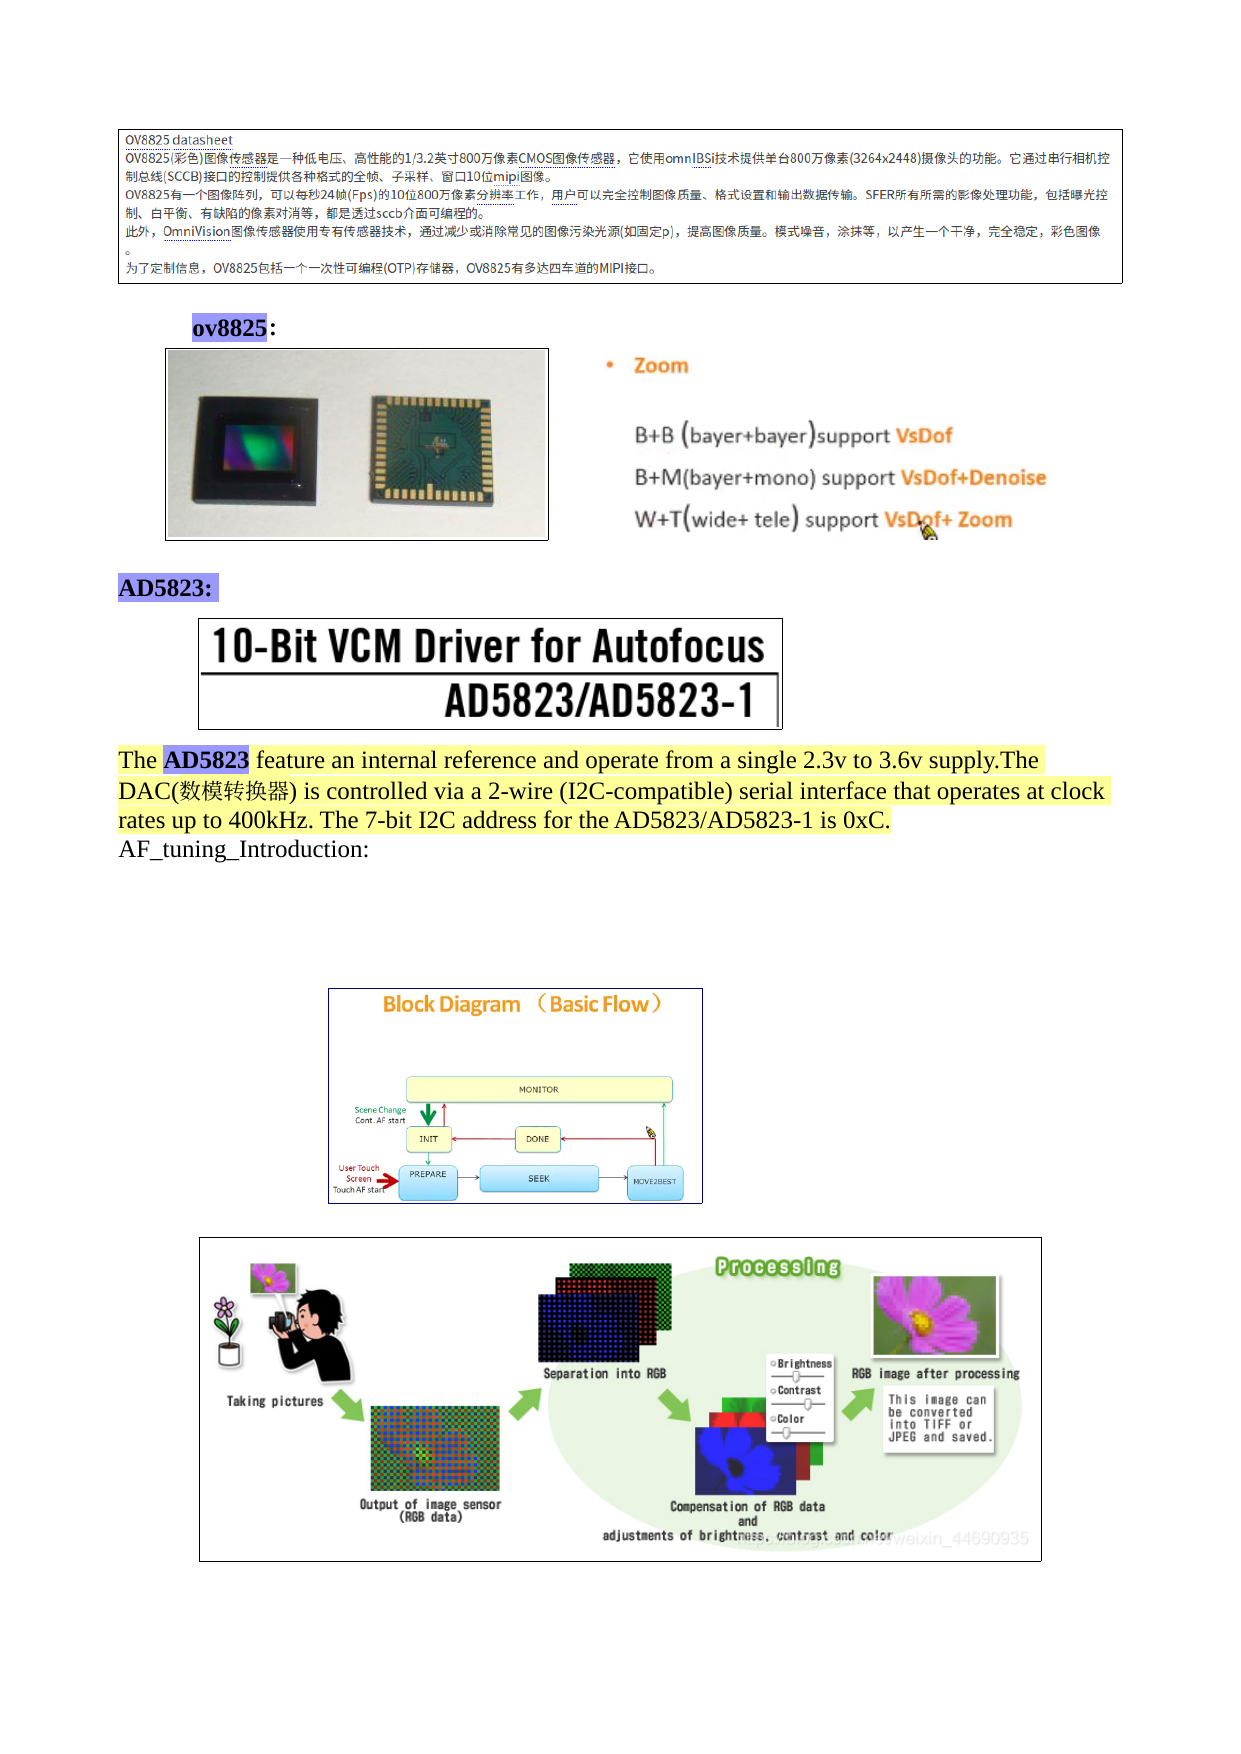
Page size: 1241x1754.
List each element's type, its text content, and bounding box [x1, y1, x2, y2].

text ov8825： [118, 311, 1122, 343]
picture [582, 347, 1085, 540]
picture [331, 990, 699, 1201]
picture [200, 620, 780, 727]
text The AD5823 feature an internal reference and operate from a single 2.3v to 3.6v supply.The DAC(数模转换器) is controlled via a 2-wire (I2C-compatible) serial interface that operates at clock rates up to 400kHz. The 7-bit I2C address for the AD5823/AD5823-1 is 0xC. [118, 745, 1122, 834]
picture [201, 1239, 1039, 1558]
text AD5823: [118, 573, 1122, 602]
picture [168, 350, 546, 537]
text AF_tuning_Introduction: [118, 834, 1122, 863]
picture [121, 131, 1119, 280]
